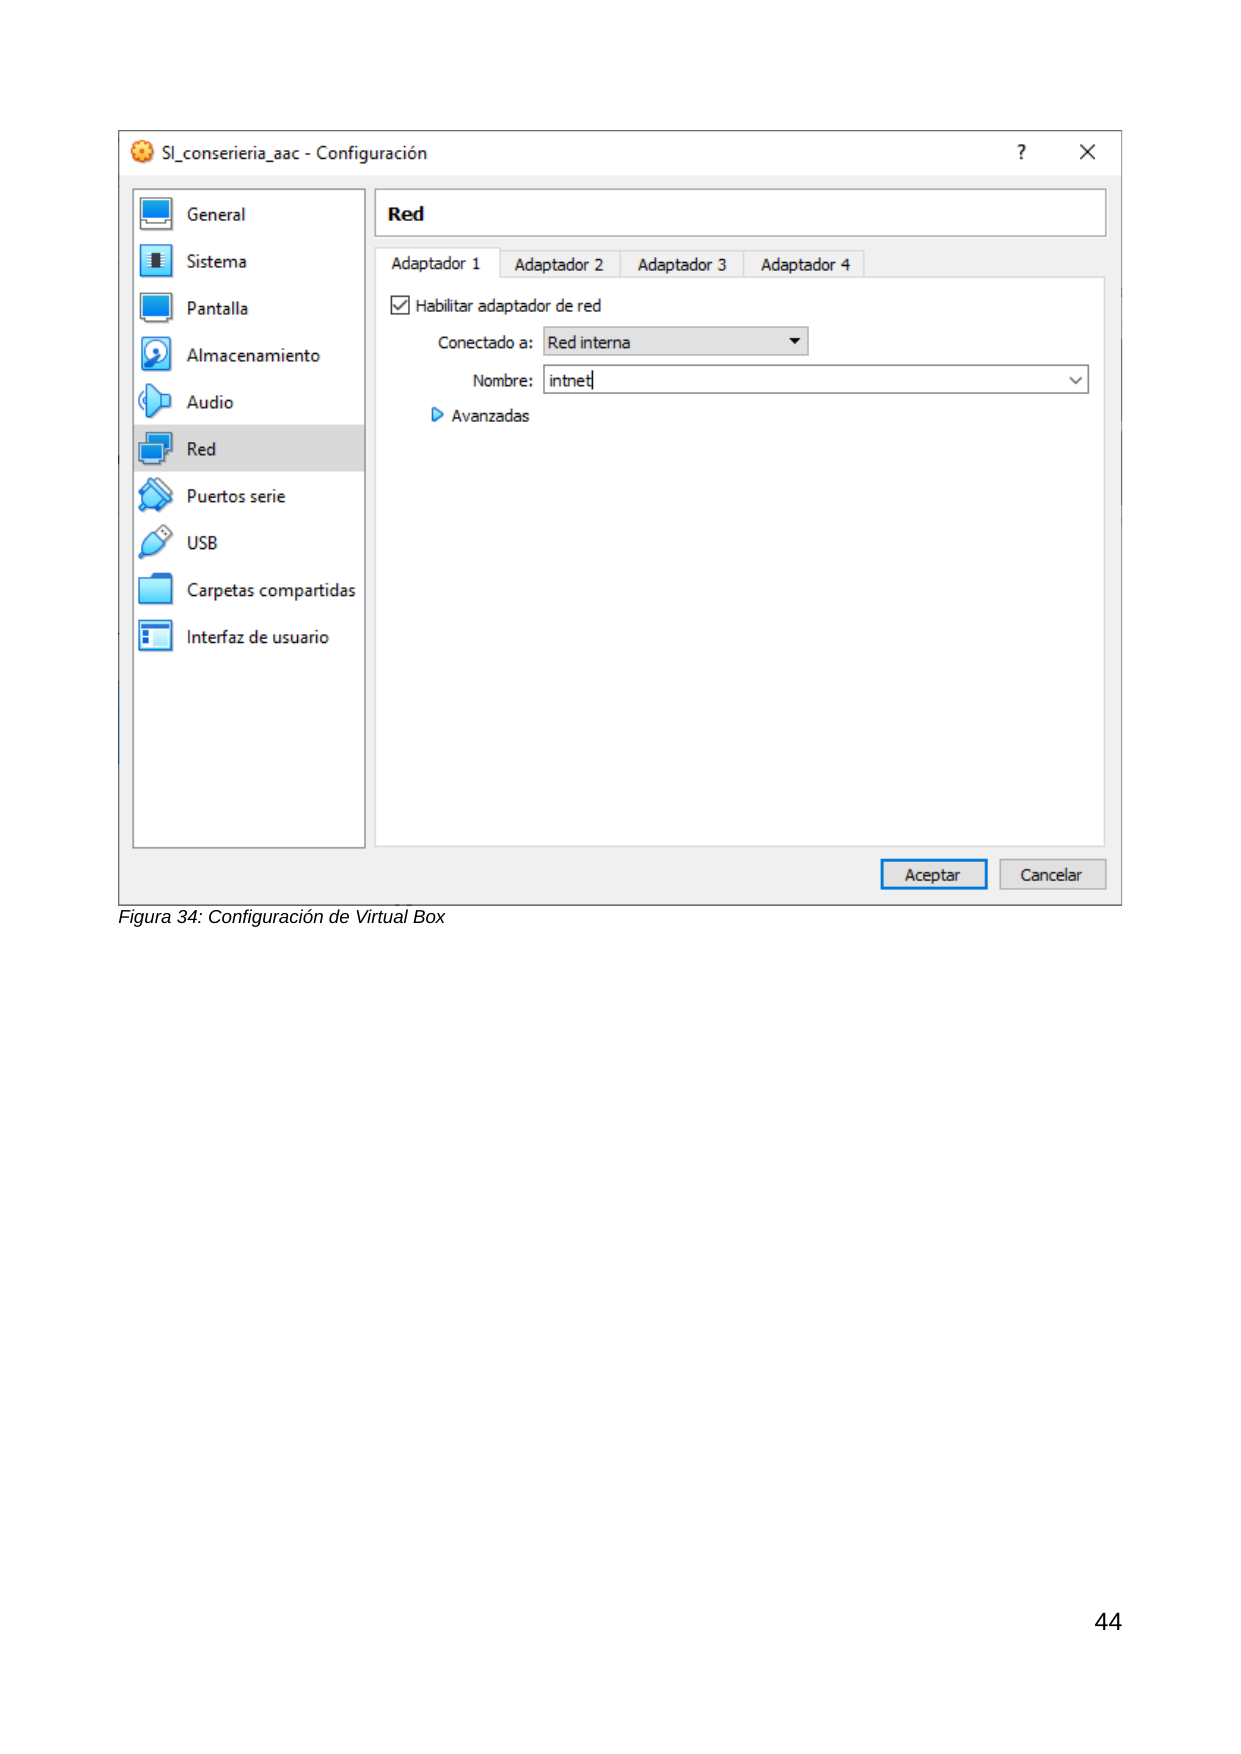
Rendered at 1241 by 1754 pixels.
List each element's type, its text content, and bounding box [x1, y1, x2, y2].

picture [118, 130, 1123, 906]
text Figura 34: Configuración de Virtual Box [118, 906, 1122, 927]
